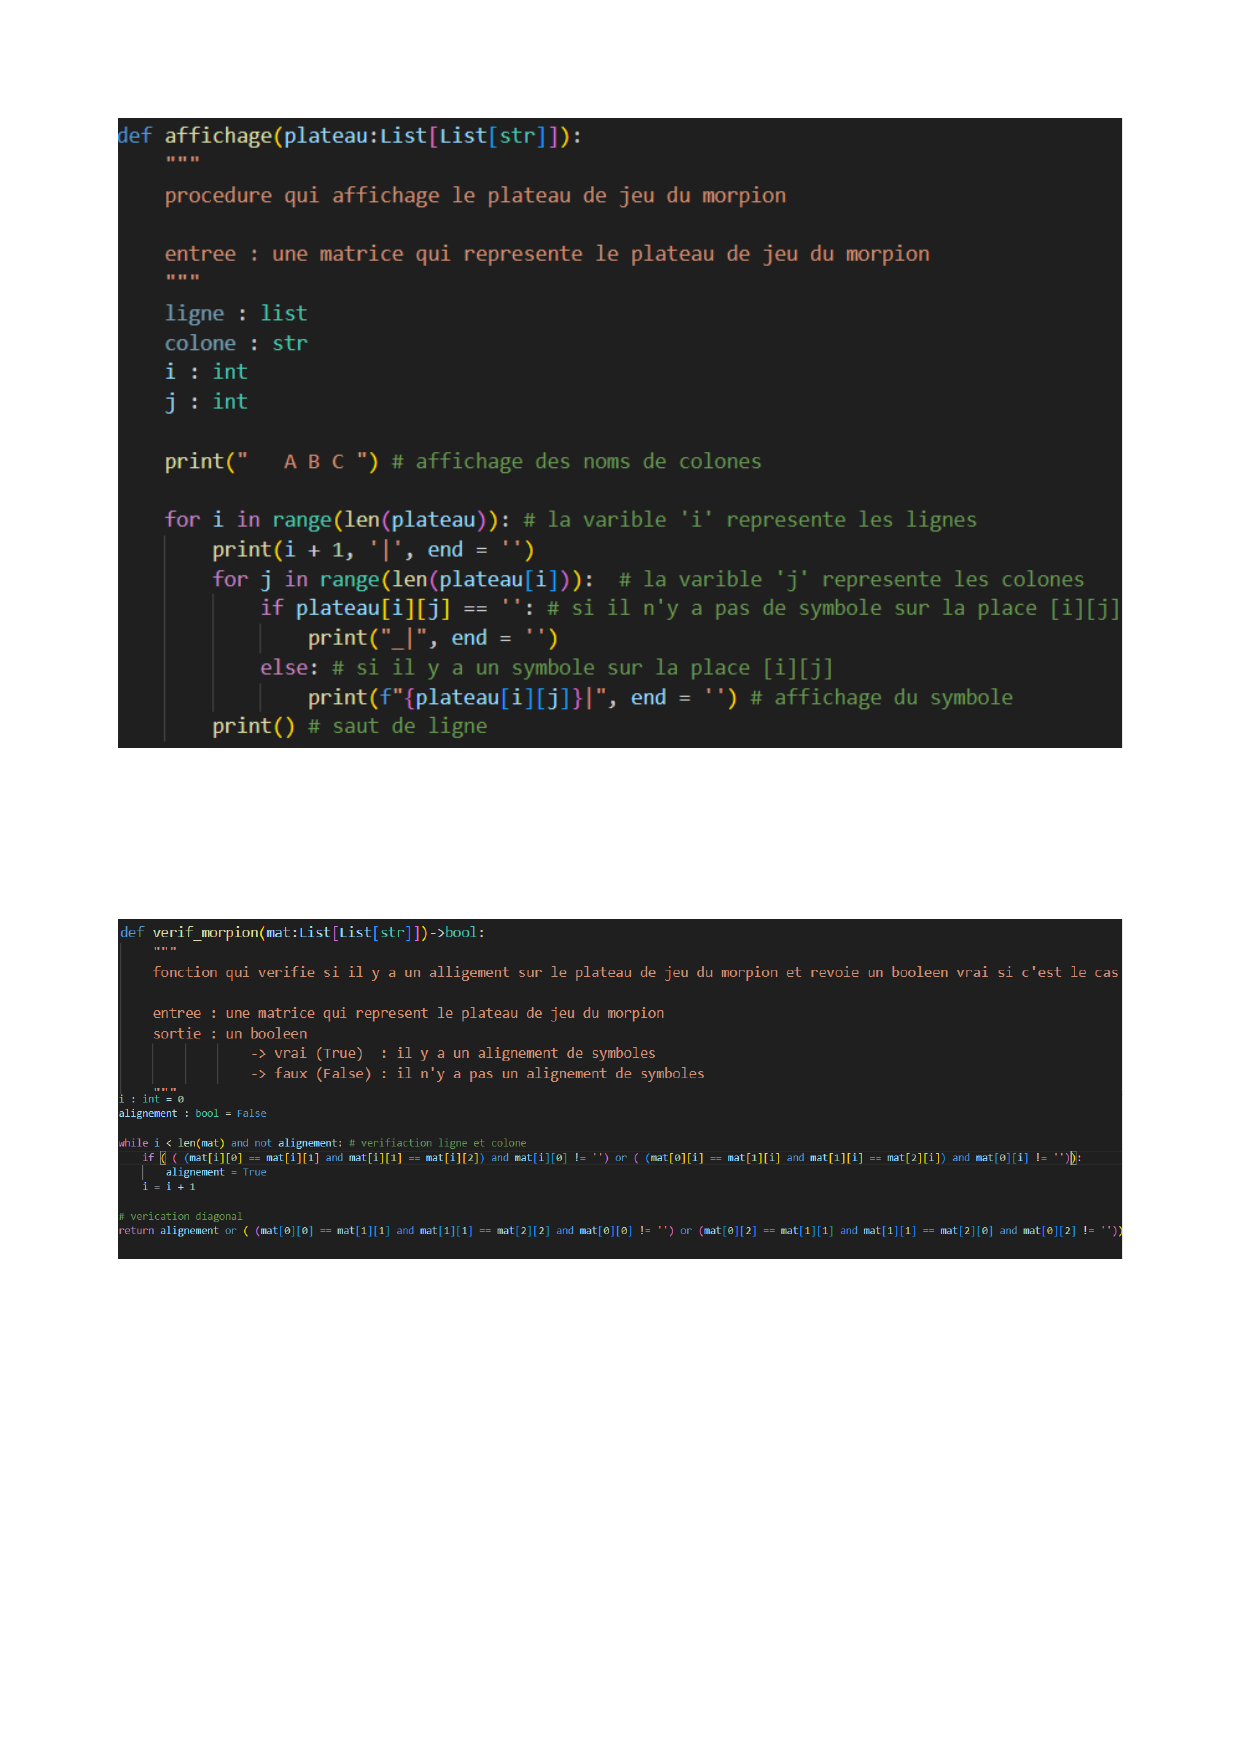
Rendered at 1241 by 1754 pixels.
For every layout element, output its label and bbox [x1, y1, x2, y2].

picture [118, 919, 1123, 1259]
picture [118, 118, 1123, 748]
